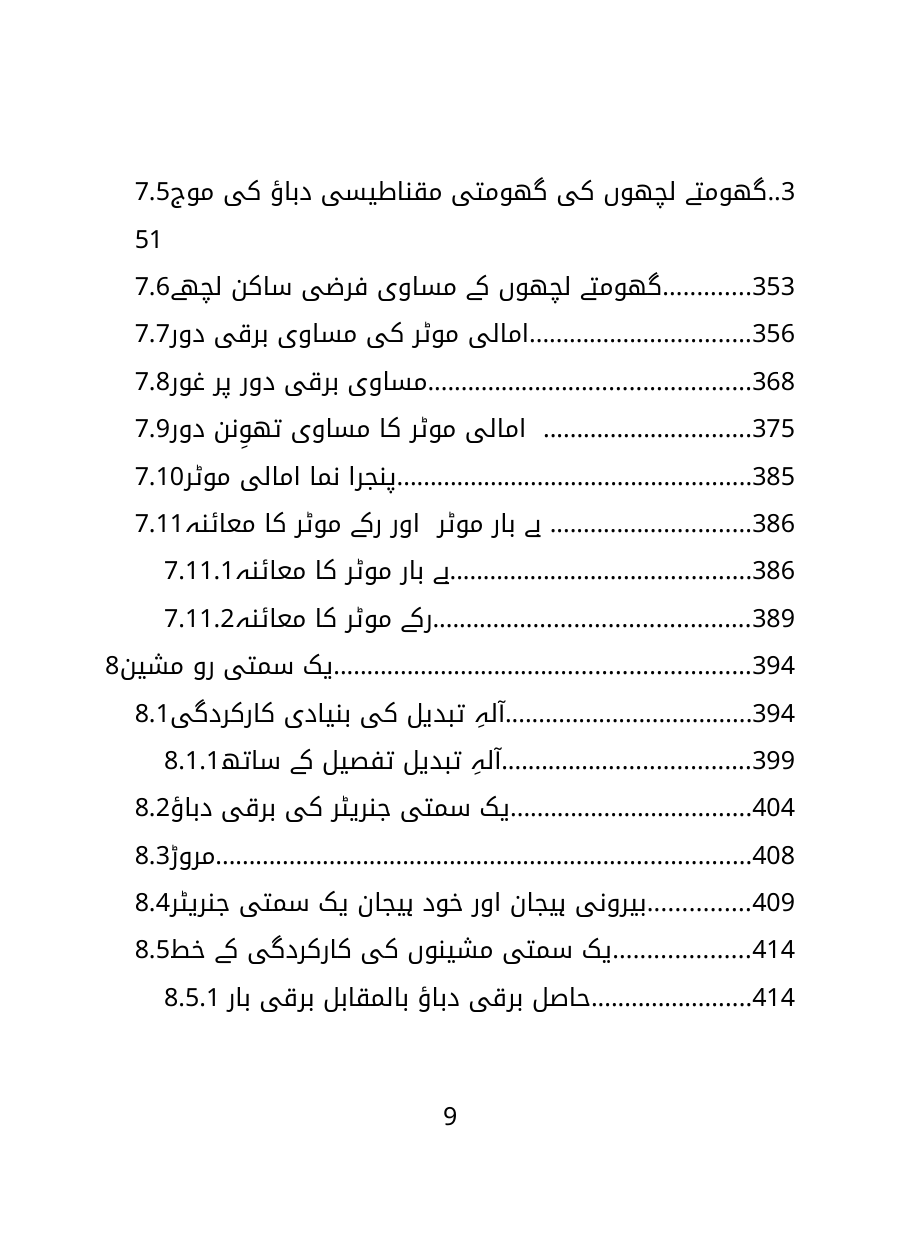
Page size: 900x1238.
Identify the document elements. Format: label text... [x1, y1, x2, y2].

text 7.6گھومتے لچھوں کے مساوی فرضی ساکن لچھے 353 [134, 263, 795, 311]
text 8یک سمتی رو مشین 394 [105, 642, 795, 690]
text 7.11.2رکے موٹر کا معائنہ 389 [164, 595, 795, 642]
text 8.5.1 حاصل برقی دباؤ بالمقابل برقی بار 414 [164, 974, 795, 1022]
text 7.7امالی موٹر کی مساوی برقی دور 356 [134, 311, 795, 358]
text 8.5یک سمتی مشینوں کی کارکردگی کے خط 414 [134, 927, 795, 974]
text 8.1آلہِ تبدیل کی بنیادی کارکردگی 394 [134, 690, 795, 737]
text 8.4بیرونی ہیجان اور خود ہیجان یک سمتی جنریٹر 409 [134, 879, 795, 927]
text 7.8مساوی برقی دور پر غور 368 [134, 358, 795, 406]
text 8.2یک سمتی جنریٹر کی برقی دباؤ 404 [134, 785, 795, 832]
text 7.11بے بار موٹر اور رکے موٹر کا معائنہ 386 [134, 500, 795, 548]
text 8.1.1آلہِ تبدیل تفصیل کے ساتھ 399 [164, 737, 795, 785]
text 7.11.1بے بار موٹر کا معائنہ 386 [164, 548, 795, 595]
text 7.5گھومتے لچھوں کی گھومتی مقناطیسی دباؤ کی موج 351 [134, 168, 795, 263]
text 7.9امالی موٹر کا مساوی تھوِنن دور 375 [134, 406, 795, 453]
text 8.3مروڑ 408 [134, 832, 795, 879]
text 7.10پنجرا نما امالی موٹر 385 [134, 453, 795, 500]
